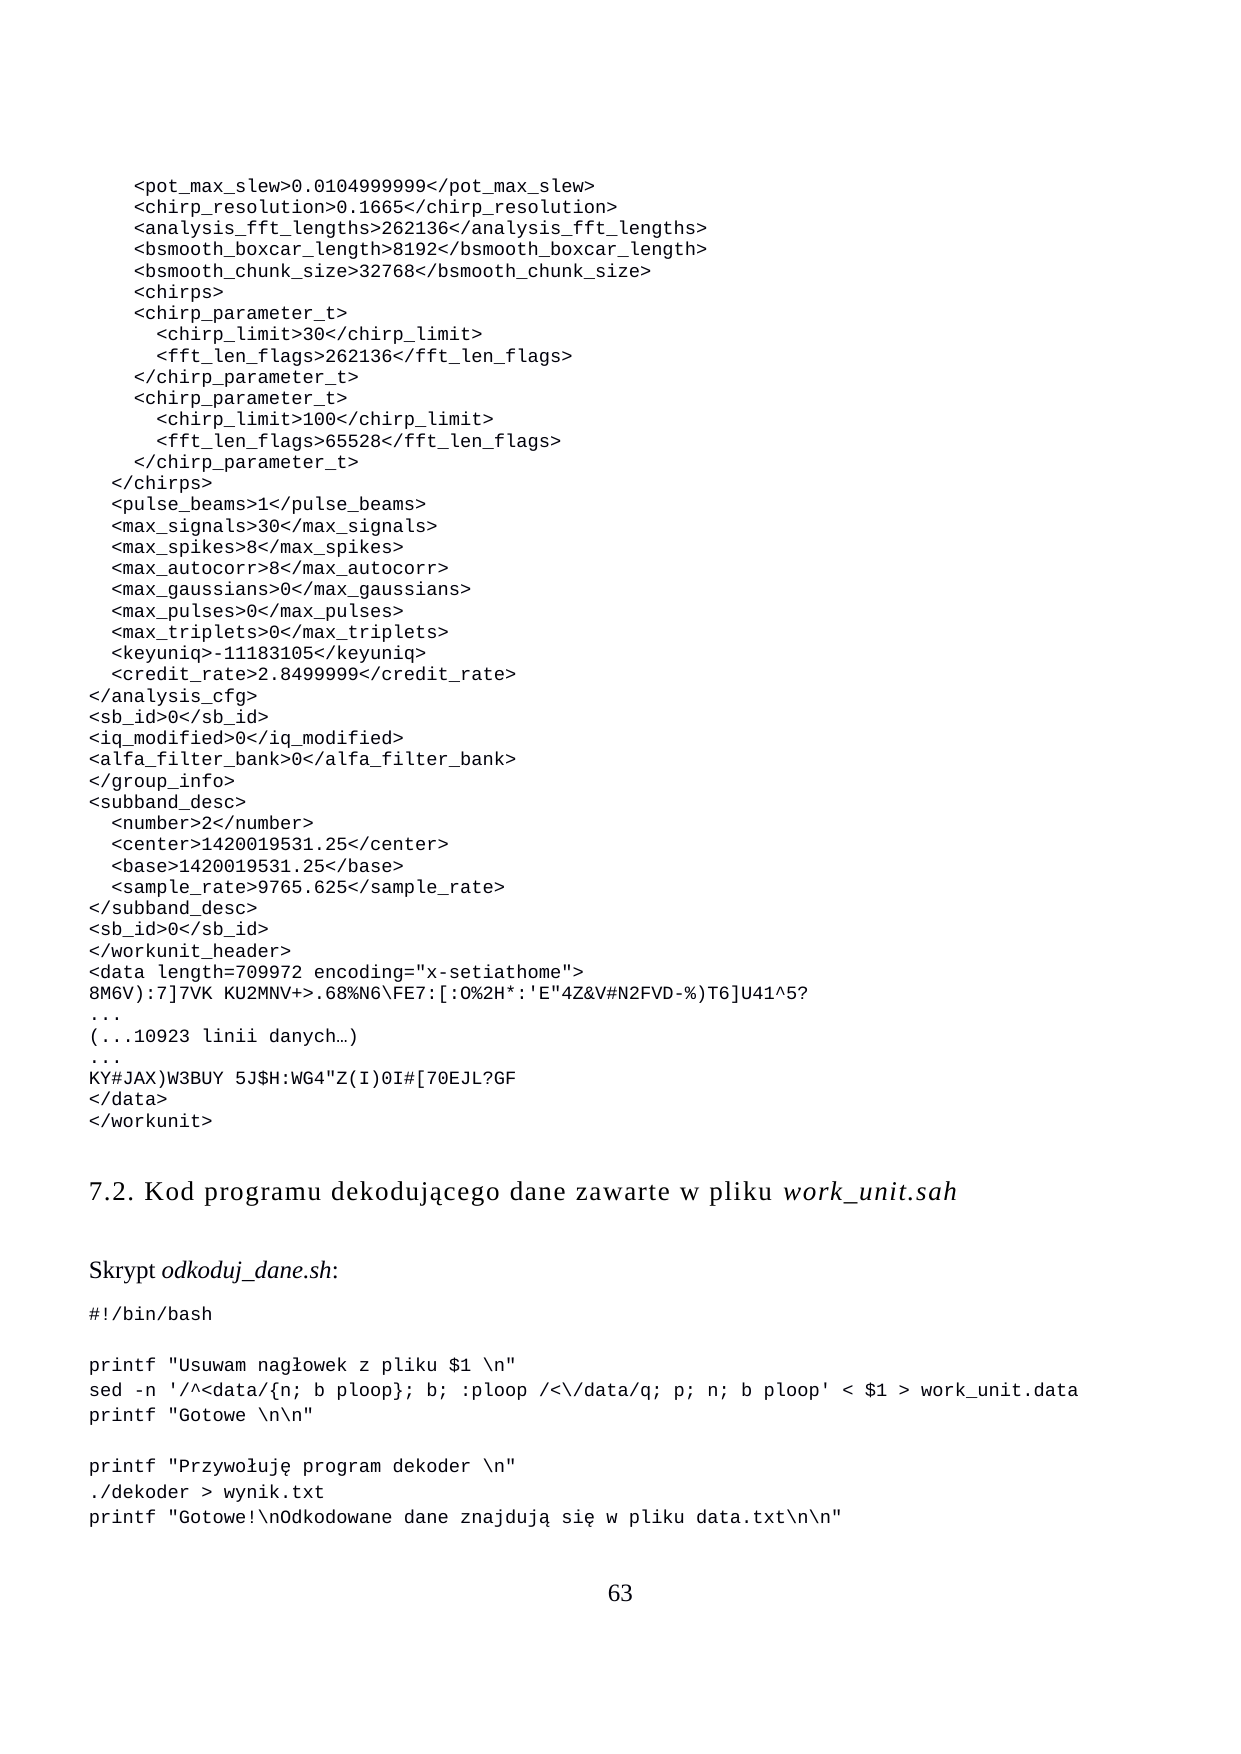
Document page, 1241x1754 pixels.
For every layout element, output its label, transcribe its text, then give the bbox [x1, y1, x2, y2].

text <subband_desc> [88, 793, 1152, 814]
text <max_spikes>8</max_spikes> [88, 538, 1152, 559]
text sed -n '/^<data/{n; b ploop}; b; :ploop /<\/data/q; p; n; b ploop' < $1 > work_unit.data [88, 1381, 1152, 1402]
text <chirp_limit>30</chirp_limit> [88, 325, 1152, 346]
text </analysis_cfg> [88, 686, 1152, 708]
text </chirps> [88, 474, 1152, 495]
text <sb_id>0</sb_id> [88, 920, 1152, 941]
text <data length=709972 encoding="x-setiathome"> [88, 963, 1152, 984]
text </group_info> [88, 771, 1152, 793]
text <chirp_parameter_t> [88, 389, 1152, 410]
text printf "Przywołuję program dekoder \n" [88, 1457, 1152, 1478]
text <sample_rate>9765.625</sample_rate> [88, 878, 1152, 899]
text printf "Gotowe!\nOdkodowane dane znajdują się w pliku data.txt\n\n" [88, 1508, 1152, 1529]
text <alfa_filter_bank>0</alfa_filter_bank> [88, 750, 1152, 771]
subtitle 7.2. Kod programu dekodującego dane zawarte w pliku work_unit.sah [88, 1175, 1152, 1206]
text <chirp_limit>100</chirp_limit> [88, 410, 1152, 431]
text <max_pulses>0</max_pulses> [88, 601, 1152, 623]
text </chirp_parameter_t> [88, 453, 1152, 474]
text <pulse_beams>1</pulse_beams> [88, 495, 1152, 516]
text <base>1420019531.25</base> [88, 856, 1152, 878]
text <bsmooth_boxcar_length>8192</bsmooth_boxcar_length> [88, 240, 1152, 261]
text <number>2</number> [88, 814, 1152, 835]
text 8M6V):7]7VK KU2MNV+>.68%N6\FE7:[:O%2H*:'E"4Z&V#N2FVD-%)T6]U41^5? [88, 984, 1152, 1005]
text <sb_id>0</sb_id> [88, 708, 1152, 729]
text Skrypt odkoduj_dane.sh: [88, 1255, 1152, 1284]
text <chirp_parameter_t> [88, 304, 1152, 325]
text <max_gaussians>0</max_gaussians> [88, 580, 1152, 601]
text <chirps> [88, 283, 1152, 304]
text #!/bin/bash [88, 1304, 1152, 1326]
text <max_triplets>0</max_triplets> [88, 623, 1152, 644]
text ... [88, 1005, 1152, 1026]
text ... [88, 1048, 1152, 1069]
text <bsmooth_chunk_size>32768</bsmooth_chunk_size> [88, 261, 1152, 283]
text </subband_desc> [88, 899, 1152, 920]
text <center>1420019531.25</center> [88, 835, 1152, 856]
text <iq_modified>0</iq_modified> [88, 729, 1152, 750]
text <fft_len_flags>262136</fft_len_flags> [88, 346, 1152, 368]
text <credit_rate>2.8499999</credit_rate> [88, 665, 1152, 686]
text printf "Usuwam nagłowek z pliku $1 \n" [88, 1355, 1152, 1377]
text <max_signals>30</max_signals> [88, 516, 1152, 538]
text <pot_max_slew>0.0104999999</pot_max_slew> [88, 176, 1152, 198]
text </workunit> [88, 1111, 1152, 1133]
text <max_autocorr>8</max_autocorr> [88, 559, 1152, 580]
text </workunit_header> [88, 941, 1152, 963]
text ./dekoder > wynik.txt [88, 1482, 1152, 1504]
text <fft_len_flags>65528</fft_len_flags> [88, 431, 1152, 453]
text printf "Gotowe \n\n" [88, 1406, 1152, 1427]
text (...10923 linii danych…) [88, 1026, 1152, 1048]
text </chirp_parameter_t> [88, 368, 1152, 389]
text </data> [88, 1090, 1152, 1111]
text <keyuniq>-11183105</keyuniq> [88, 644, 1152, 665]
text KY#JAX)W3BUY 5J$H:WG4"Z(I)0I#[70EJL?GF [88, 1069, 1152, 1090]
text <analysis_fft_lengths>262136</analysis_fft_lengths> [88, 219, 1152, 240]
text <chirp_resolution>0.1665</chirp_resolution> [88, 198, 1152, 219]
